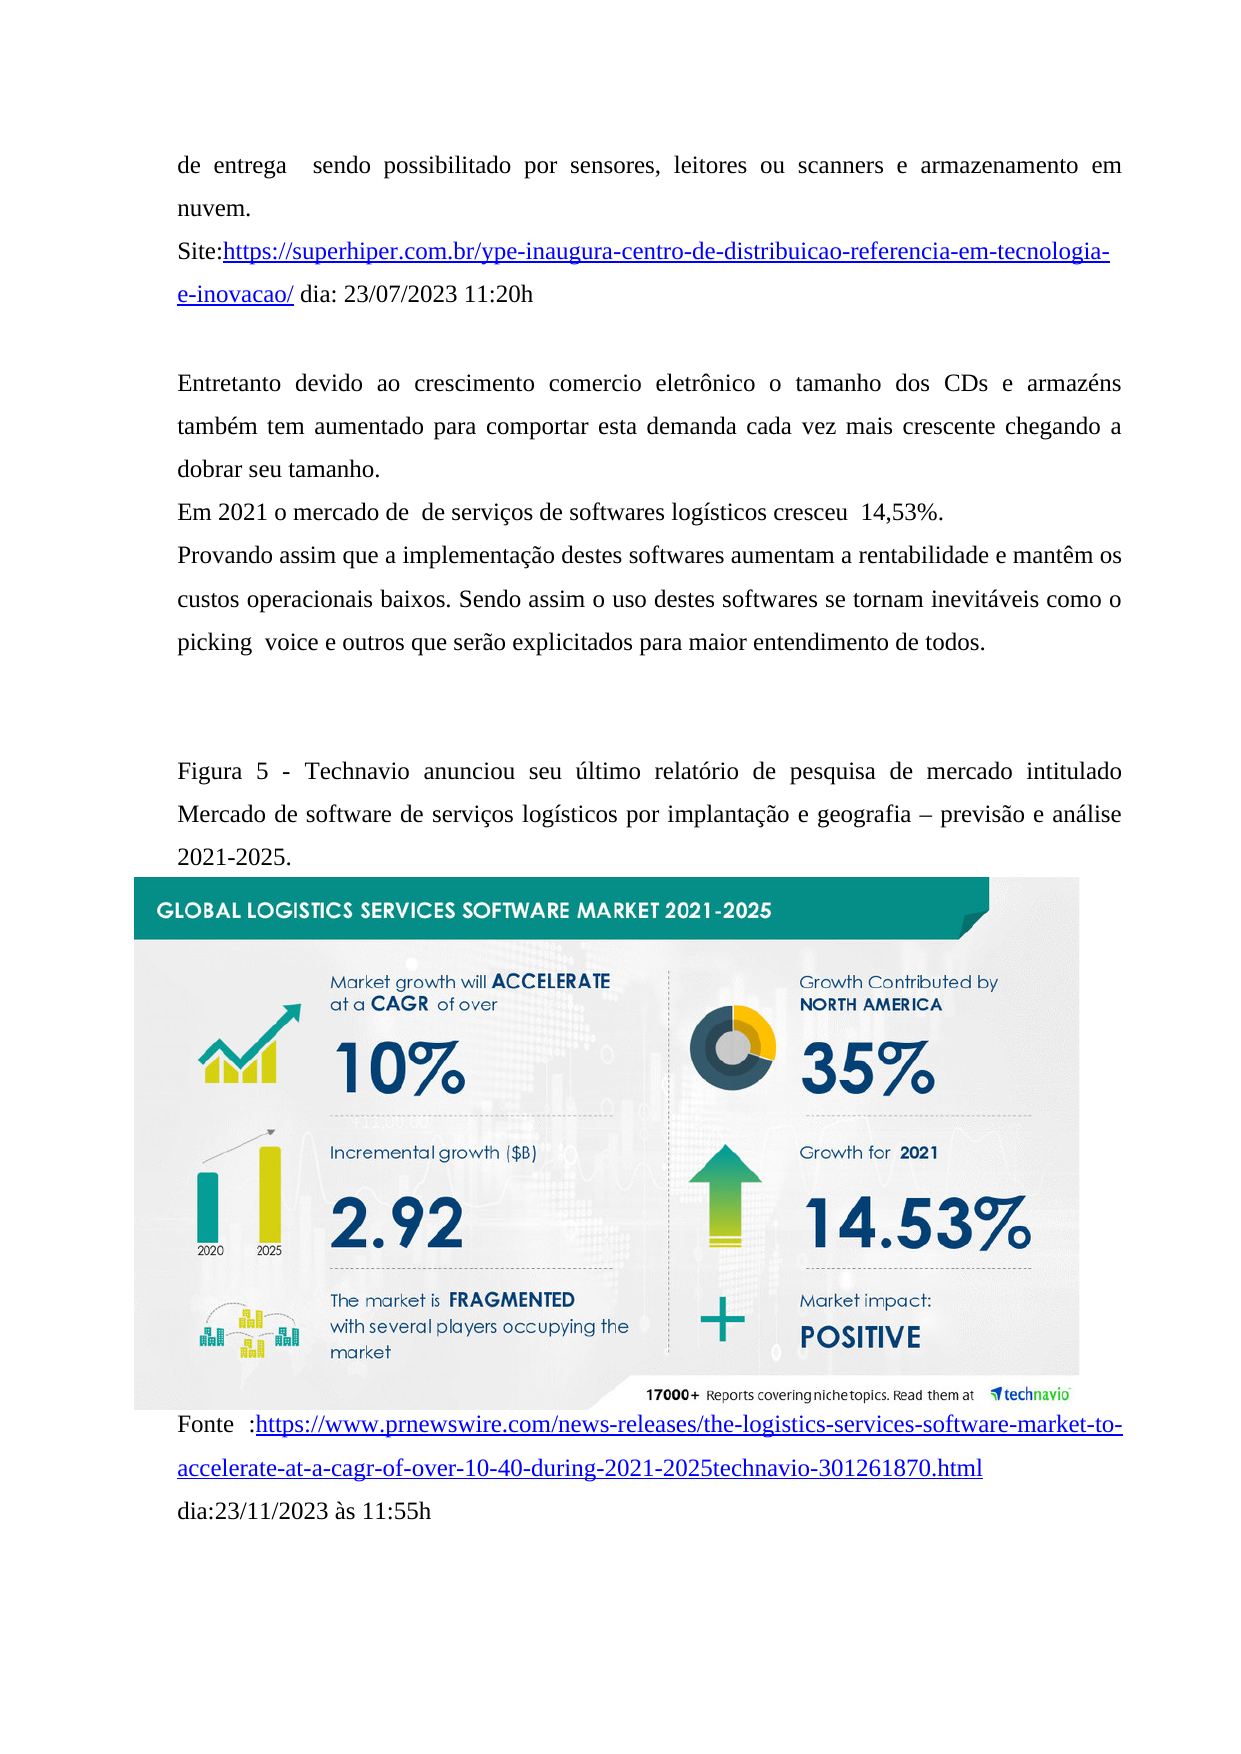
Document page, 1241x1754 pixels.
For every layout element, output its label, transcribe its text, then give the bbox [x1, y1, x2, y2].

text dia:23/11/2023 às 11:55h [177, 1496, 1123, 1524]
text Figura 5 - Technavio anunciou seu último relatório de pesquisa de mercado intitulado Mercado de software de serviços logísticos por implantação e geografia – previsão e análise 2021-2025. [177, 756, 1123, 871]
picture [134, 877, 1080, 1410]
text Em 2021 o mercado de de serviços de softwares logísticos cresceu 14,53%. [177, 497, 1123, 526]
text Fonte :https://www.prnewswire.com/news-releases/the-logistics-services-software-market-to-accelerate-at-a-cagr-of-over-10-40-during-2021-2025technavio-301261870.html [177, 1360, 1123, 1481]
text de entrega sendo possibilitado por sensores, leitores ou scanners e armazenamento em nuvem. [177, 150, 1123, 222]
text Site:https://superhiper.com.br/ype-inaugura-centro-de-distribuicao-referencia-em-tecnologia-e-inovacao/ dia: 23/07/2023 11:20h [177, 236, 1123, 308]
text Entretanto devido ao crescimento comercio eletrônico o tamanho dos CDs e armazéns também tem aumentado para comportar esta demanda cada vez mais crescente chegando a dobrar seu tamanho. [177, 368, 1123, 483]
text Provando assim que a implementação destes softwares aumentam a rentabilidade e mantêm os custos operacionais baixos. Sendo assim o uso destes softwares se tornam inevitáveis como o picking voice e outros que serão explicitados para maior entendimento de todos. [177, 541, 1123, 656]
